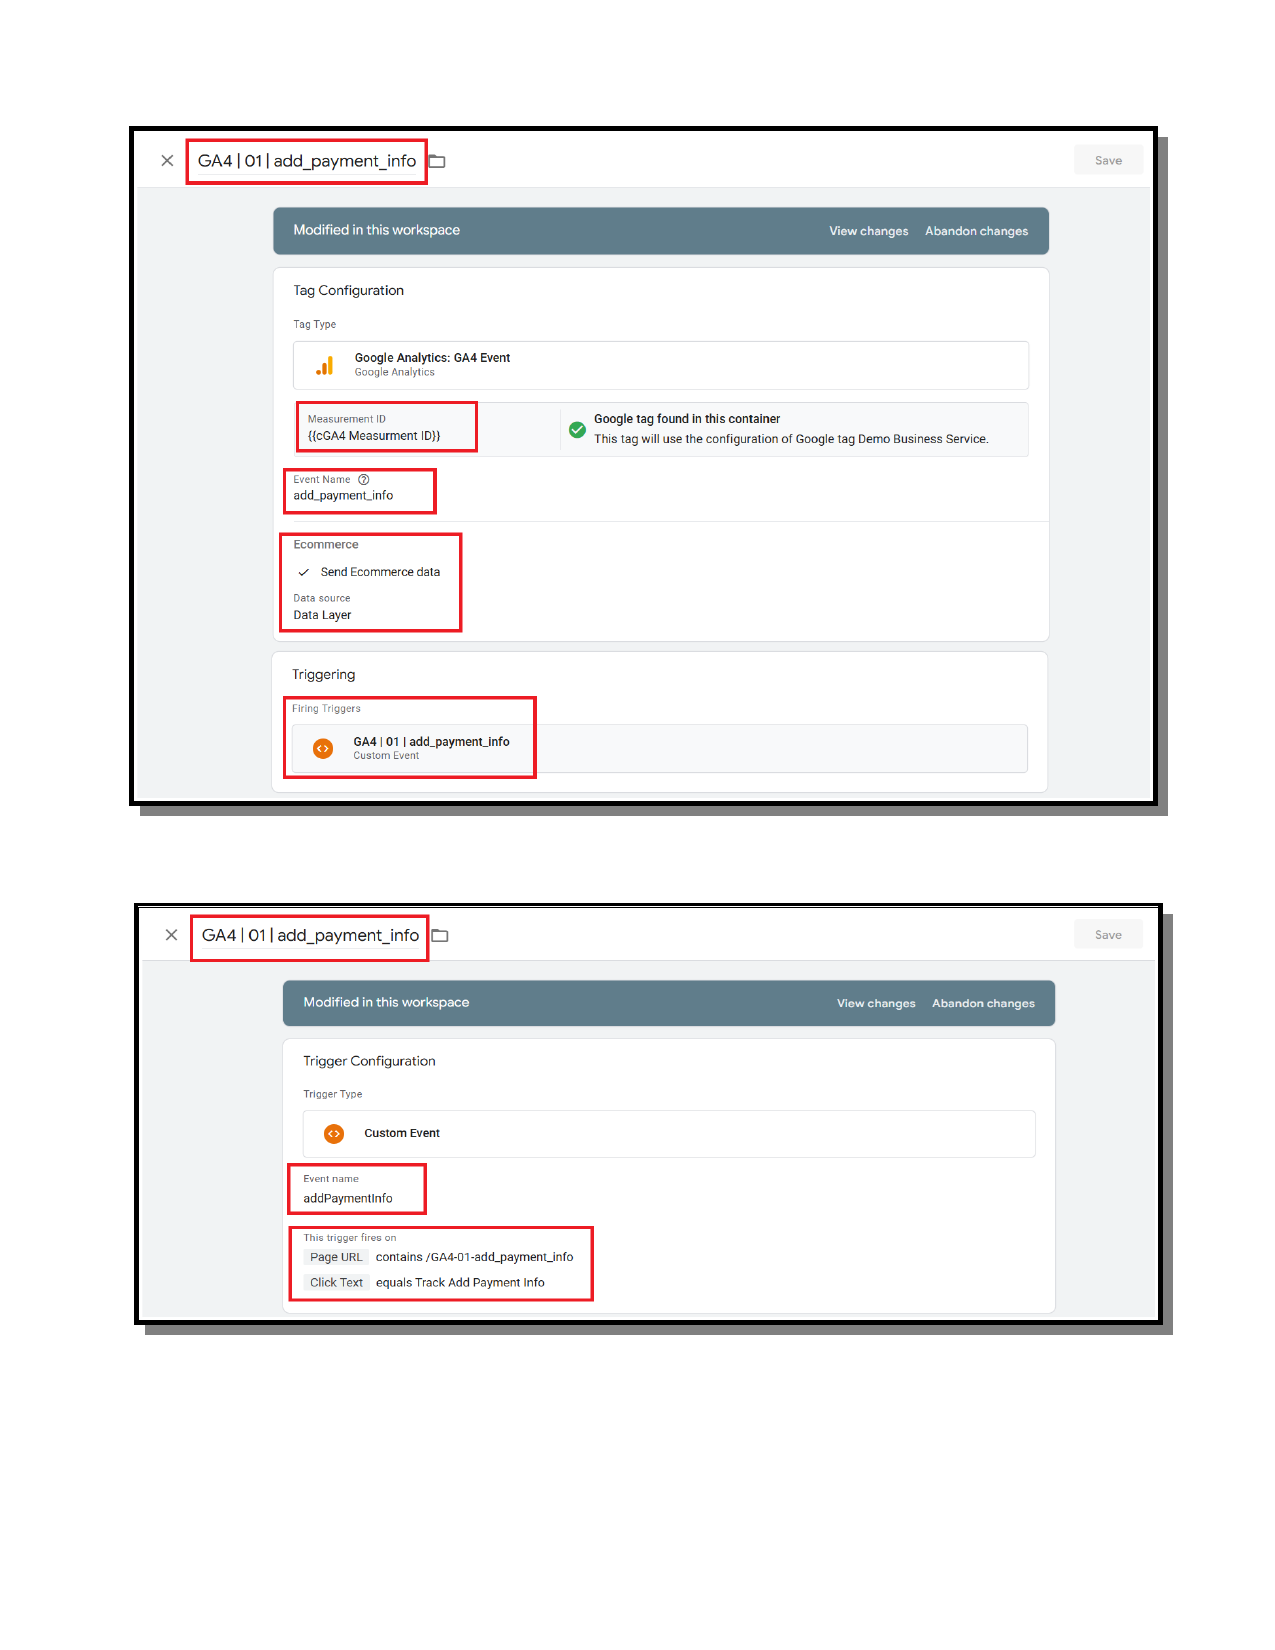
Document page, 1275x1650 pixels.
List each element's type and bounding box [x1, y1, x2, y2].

picture [137, 134, 1150, 798]
picture [142, 911, 1155, 1317]
